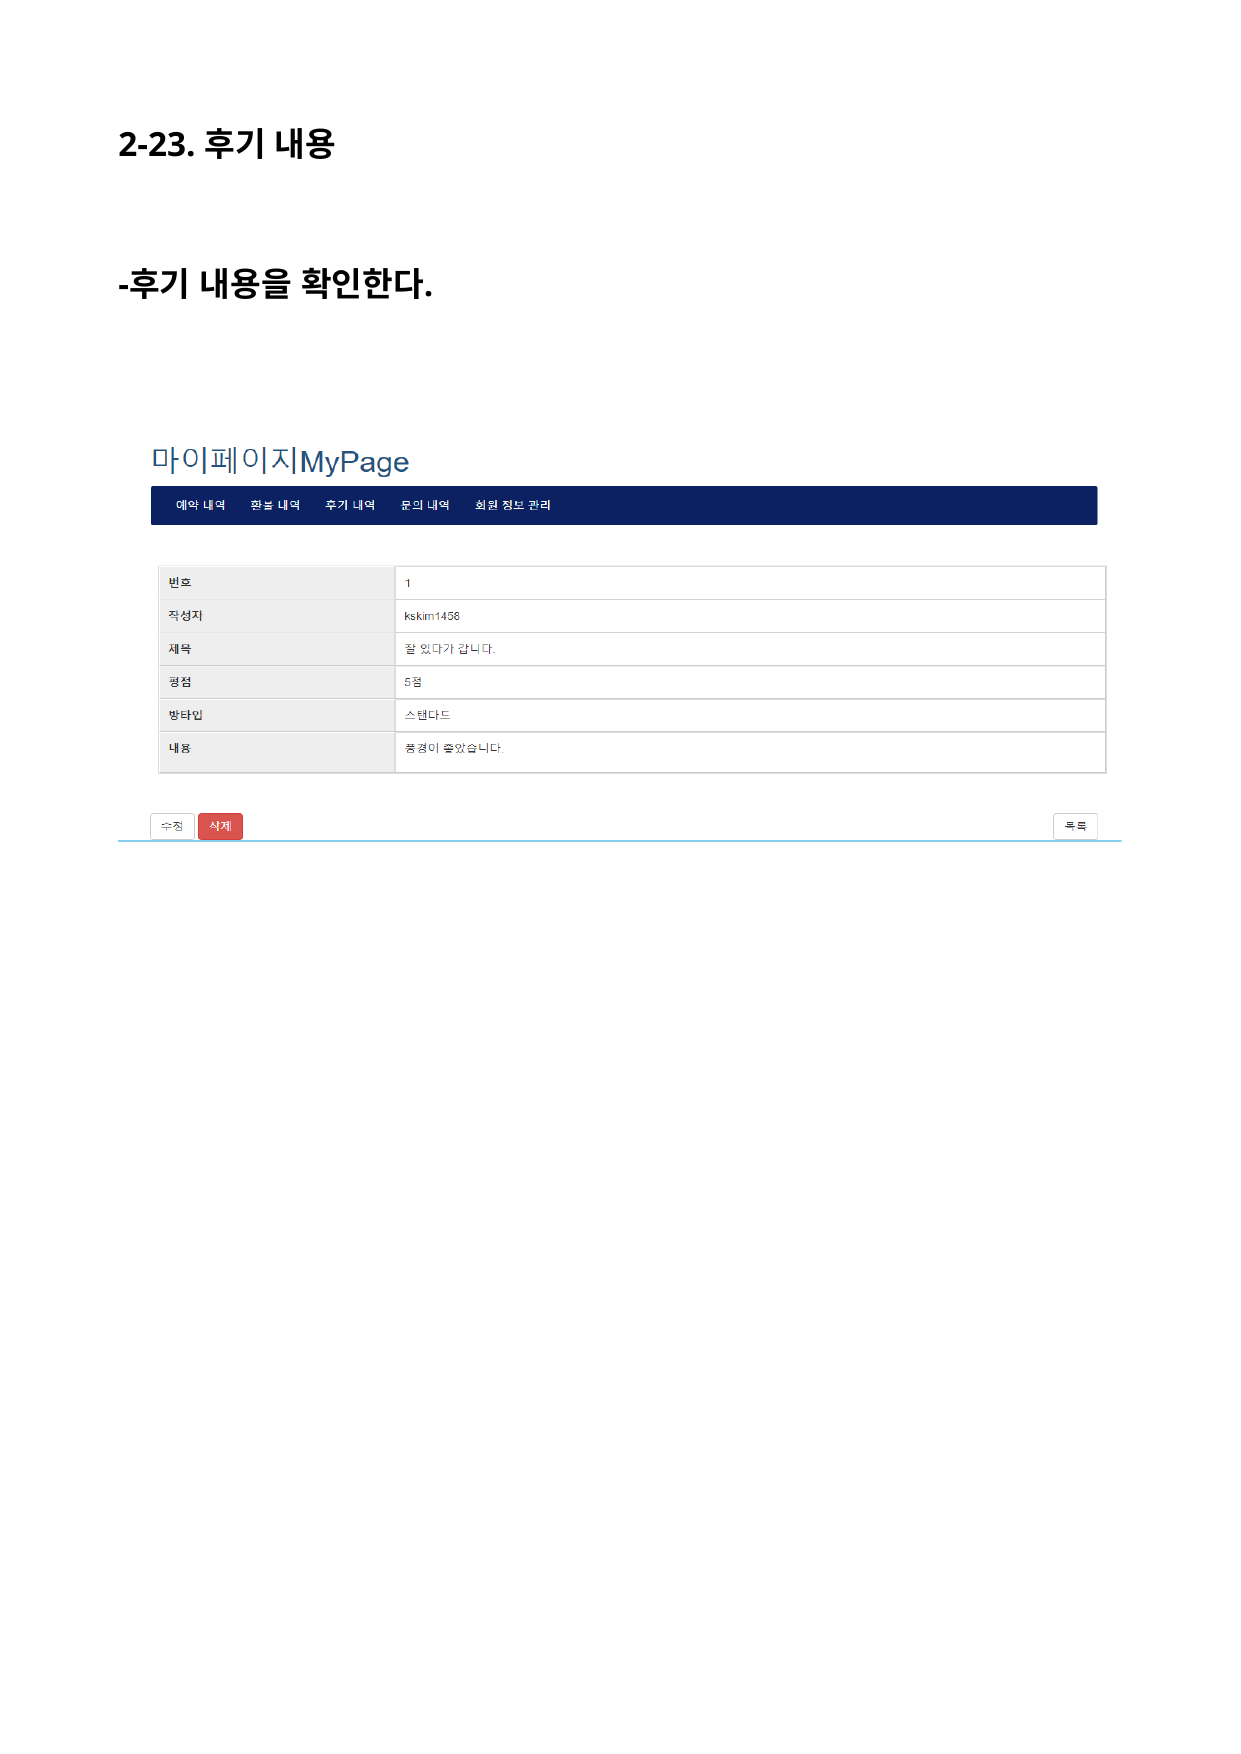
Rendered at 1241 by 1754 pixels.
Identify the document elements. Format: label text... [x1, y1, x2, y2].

text 2-23. 후기 내용 [118, 118, 1122, 167]
picture [117, 435, 1122, 842]
text -후기 내용을 확인한다. [118, 257, 1122, 306]
